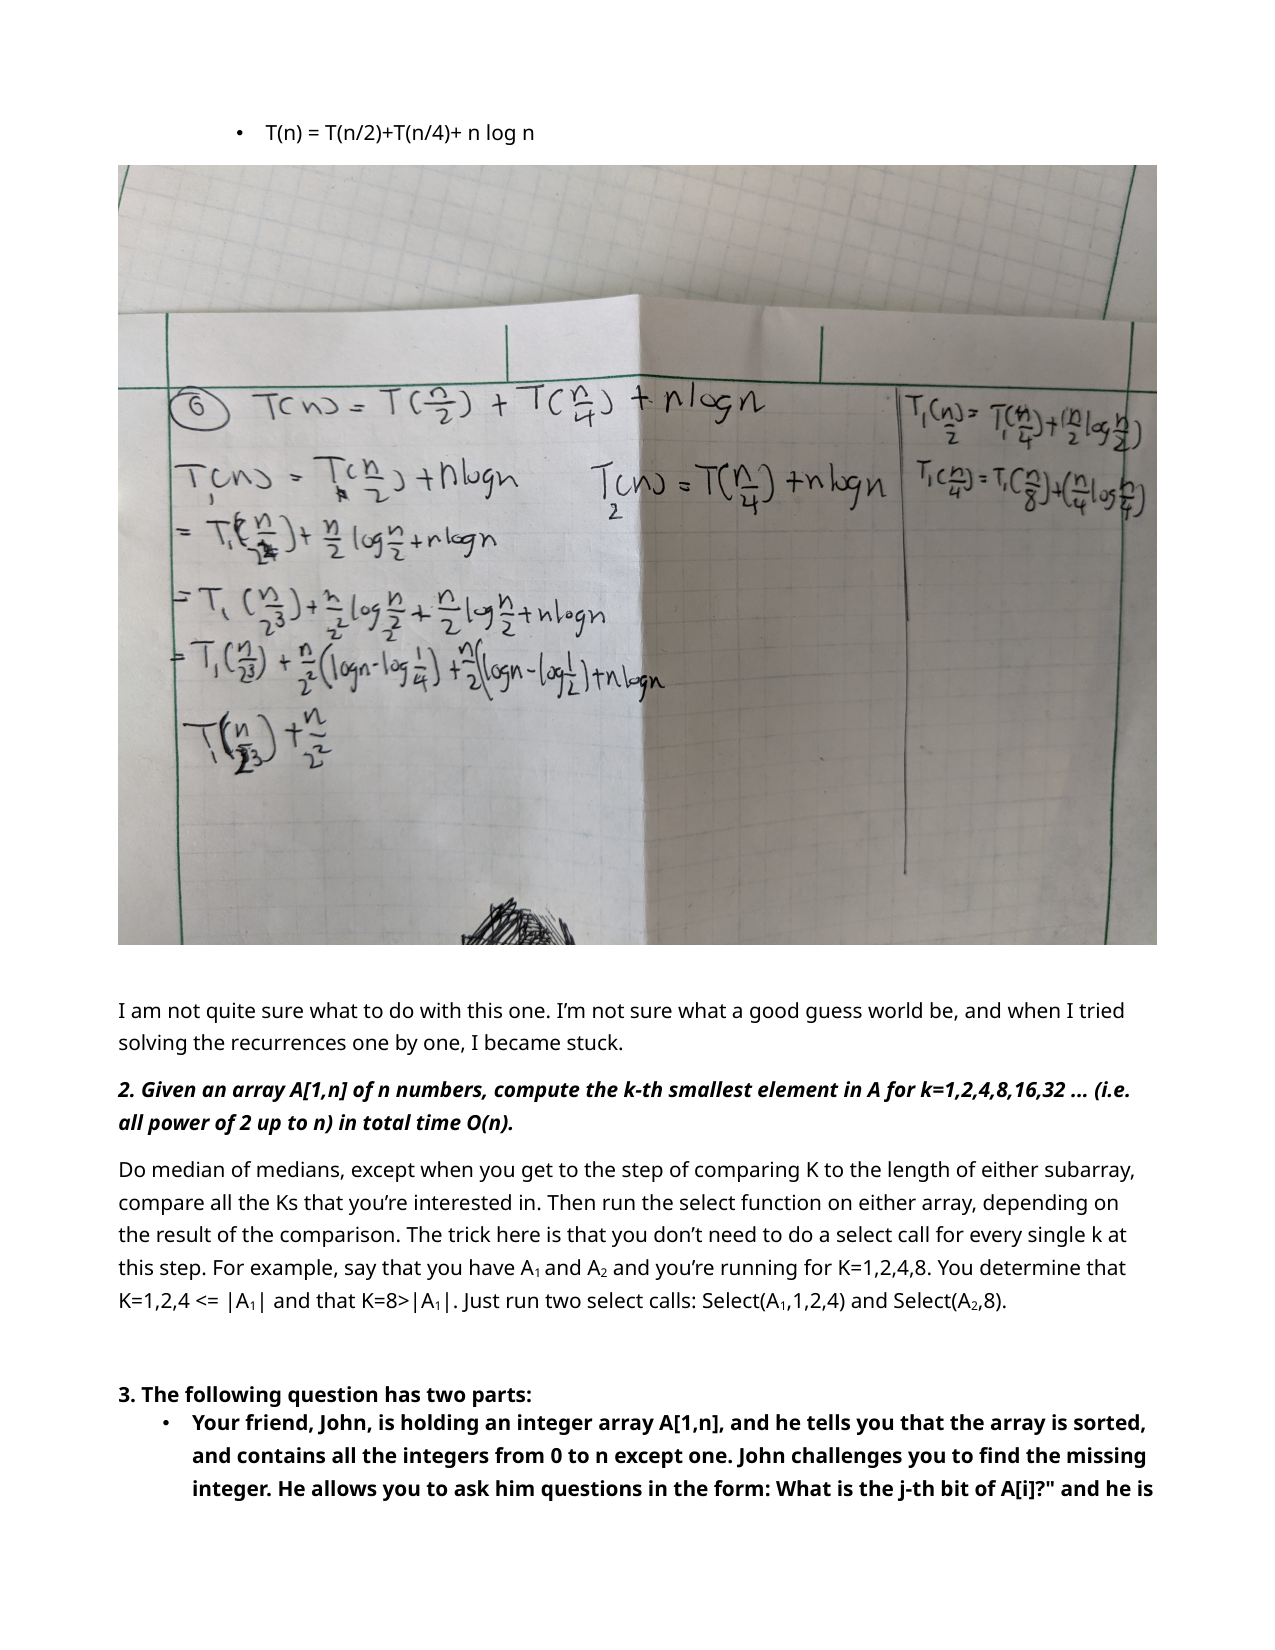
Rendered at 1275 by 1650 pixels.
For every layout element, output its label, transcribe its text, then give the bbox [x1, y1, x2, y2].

picture [118, 165, 1157, 945]
text 2. Given an array A[1,n] of n numbers, compute the k-th smallest element in A for k=1,2,4,8,16,32 ... (i.e. all power of 2 up to n) in total time O(n). [118, 1076, 1157, 1137]
list T(n) = T(n/2)+T(n/4)+ n log n [236, 118, 1157, 147]
text Do median of medians, except when you get to the step of comparing K to the length of either subarray, compare all the Ks that you’re interested in. Then run the select function on either array, depending on the result of the comparison. The trick here is that you don’t need to do a select call for every single k at this step. For example, say that you have A1 and A2 and you’re running for K=1,2,4,8. You determine that K=1,2,4 <= |A1| and that K=8>|A1|. Just run two select calls: Select(A1,1,2,4) and Select(A2,8). [118, 1155, 1157, 1314]
list Your friend, John, is holding an integer array A[1,n], and he tells you that the array is sorted, and contains all the integers from 0 to n except one. John challenges you to find the missing integer. He allows you to ask him questions in the form: What is the j-th bit of A[i]?" and he is [162, 1408, 1157, 1502]
text 3. The following question has two parts: [118, 1380, 1157, 1408]
text I am not quite sure what to do with this one. I’m not sure what a good guess world be, and when I tried solving the recurrences one by one, I became stuck. [118, 996, 1157, 1057]
